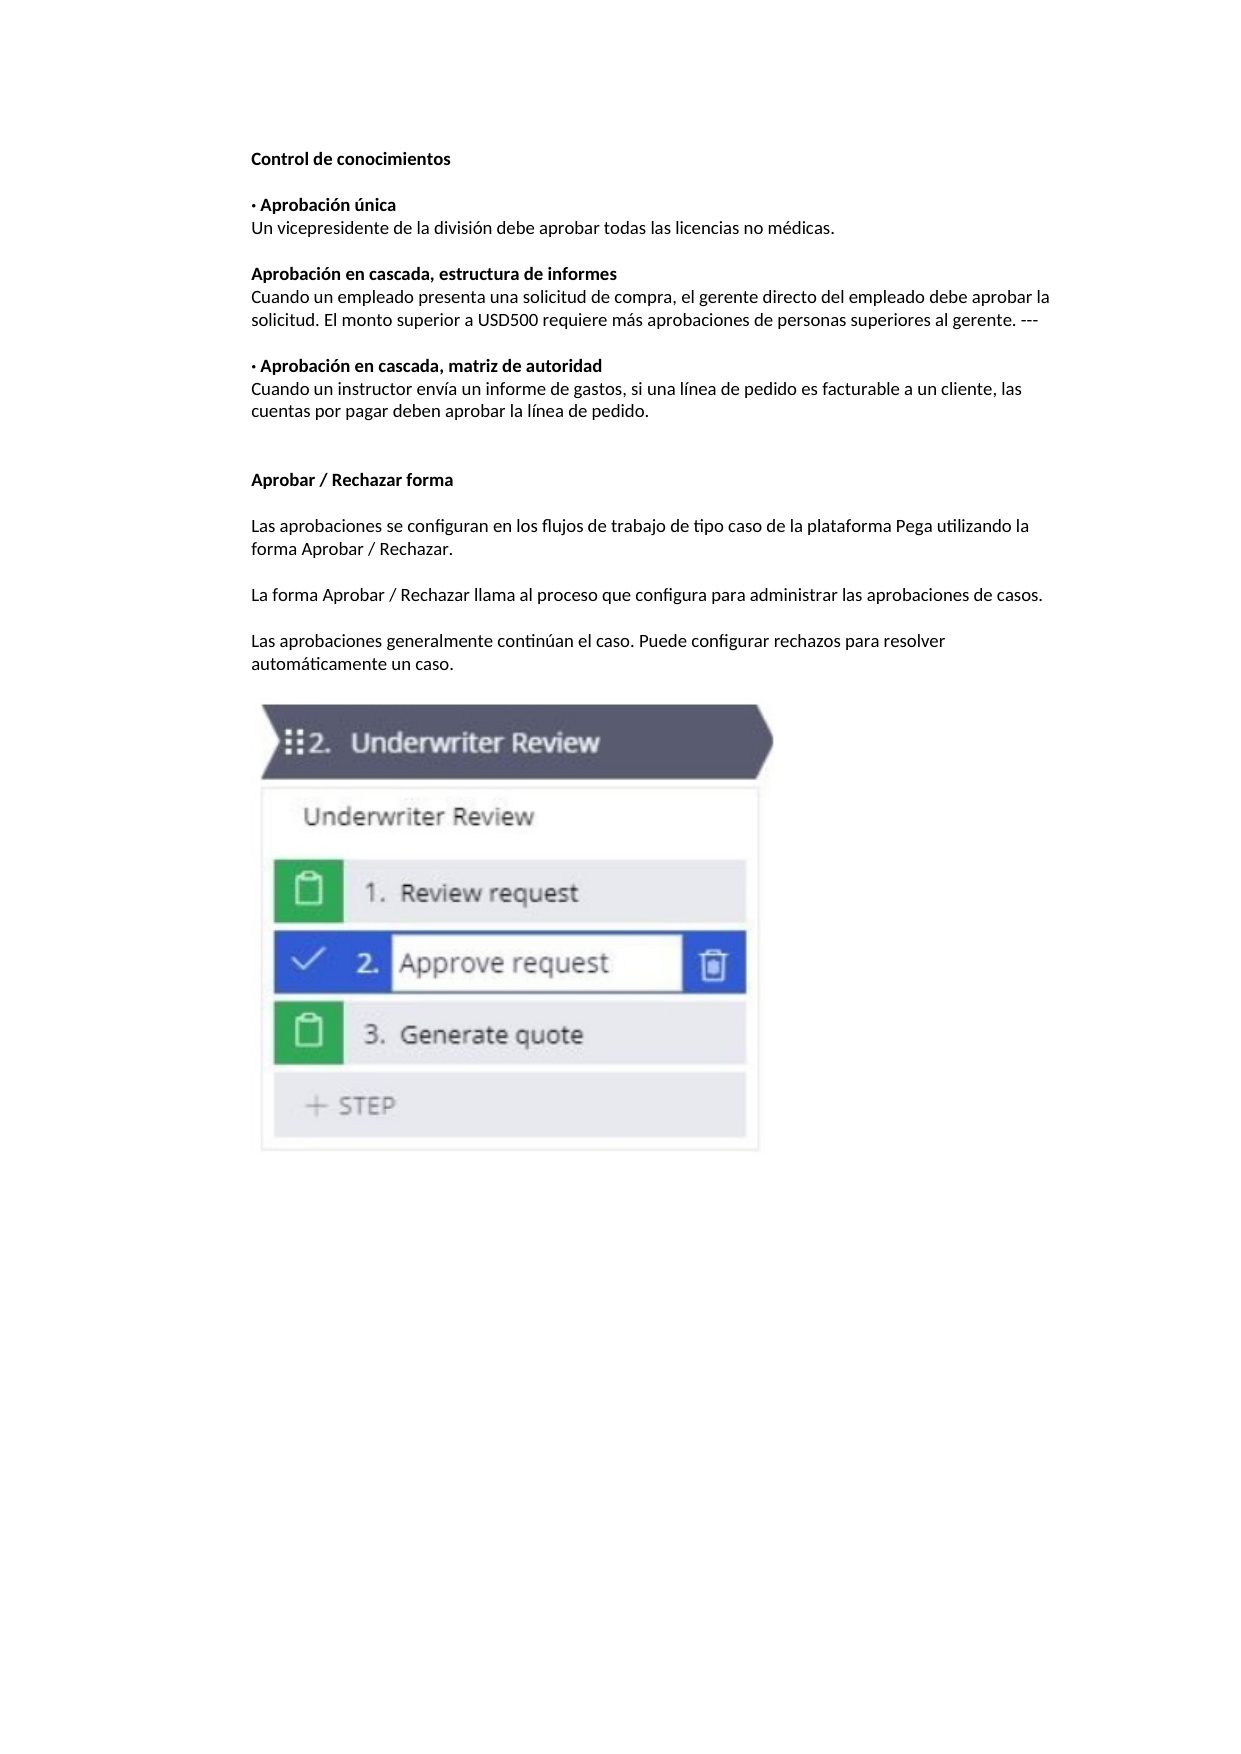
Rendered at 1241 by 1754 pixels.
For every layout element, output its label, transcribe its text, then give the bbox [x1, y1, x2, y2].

text Cuando un instructor envía un informe de gastos, si una línea de pedido es facturable a un cliente, las cuentas por pagar deben aprobar la línea de pedido. [251, 377, 1063, 423]
text Las aprobaciones generalmente continúan el caso. Puede configurar rechazos para resolver automáticamente un caso. [251, 629, 1063, 675]
text La forma Aprobar / Rechazar llama al proceso que configura para administrar las aprobaciones de casos. [251, 583, 1063, 606]
text Cuando un empleado presenta una solicitud de compra, el gerente directo del empleado debe aprobar la solicitud. El monto superior a USD500 requiere más aprobaciones de personas superiores al gerente. --- [251, 285, 1063, 331]
text Un vicepresidente de la división debe aprobar todas las licencias no médicas. [251, 216, 1063, 239]
text Aprobar / Rechazar forma [251, 468, 1063, 491]
text Aprobación en cascada, estructura de informes [251, 262, 1063, 285]
text Las aprobaciones se configuran en los flujos de trabajo de tipo caso de la plataforma Pega utilizando la forma Aprobar / Rechazar. [251, 514, 1063, 560]
text · Aprobación en cascada, matriz de autoridad [251, 354, 1063, 377]
text · Aprobación única [177, 193, 1063, 216]
text Control de conocimientos [251, 148, 1063, 171]
picture [251, 697, 786, 1156]
